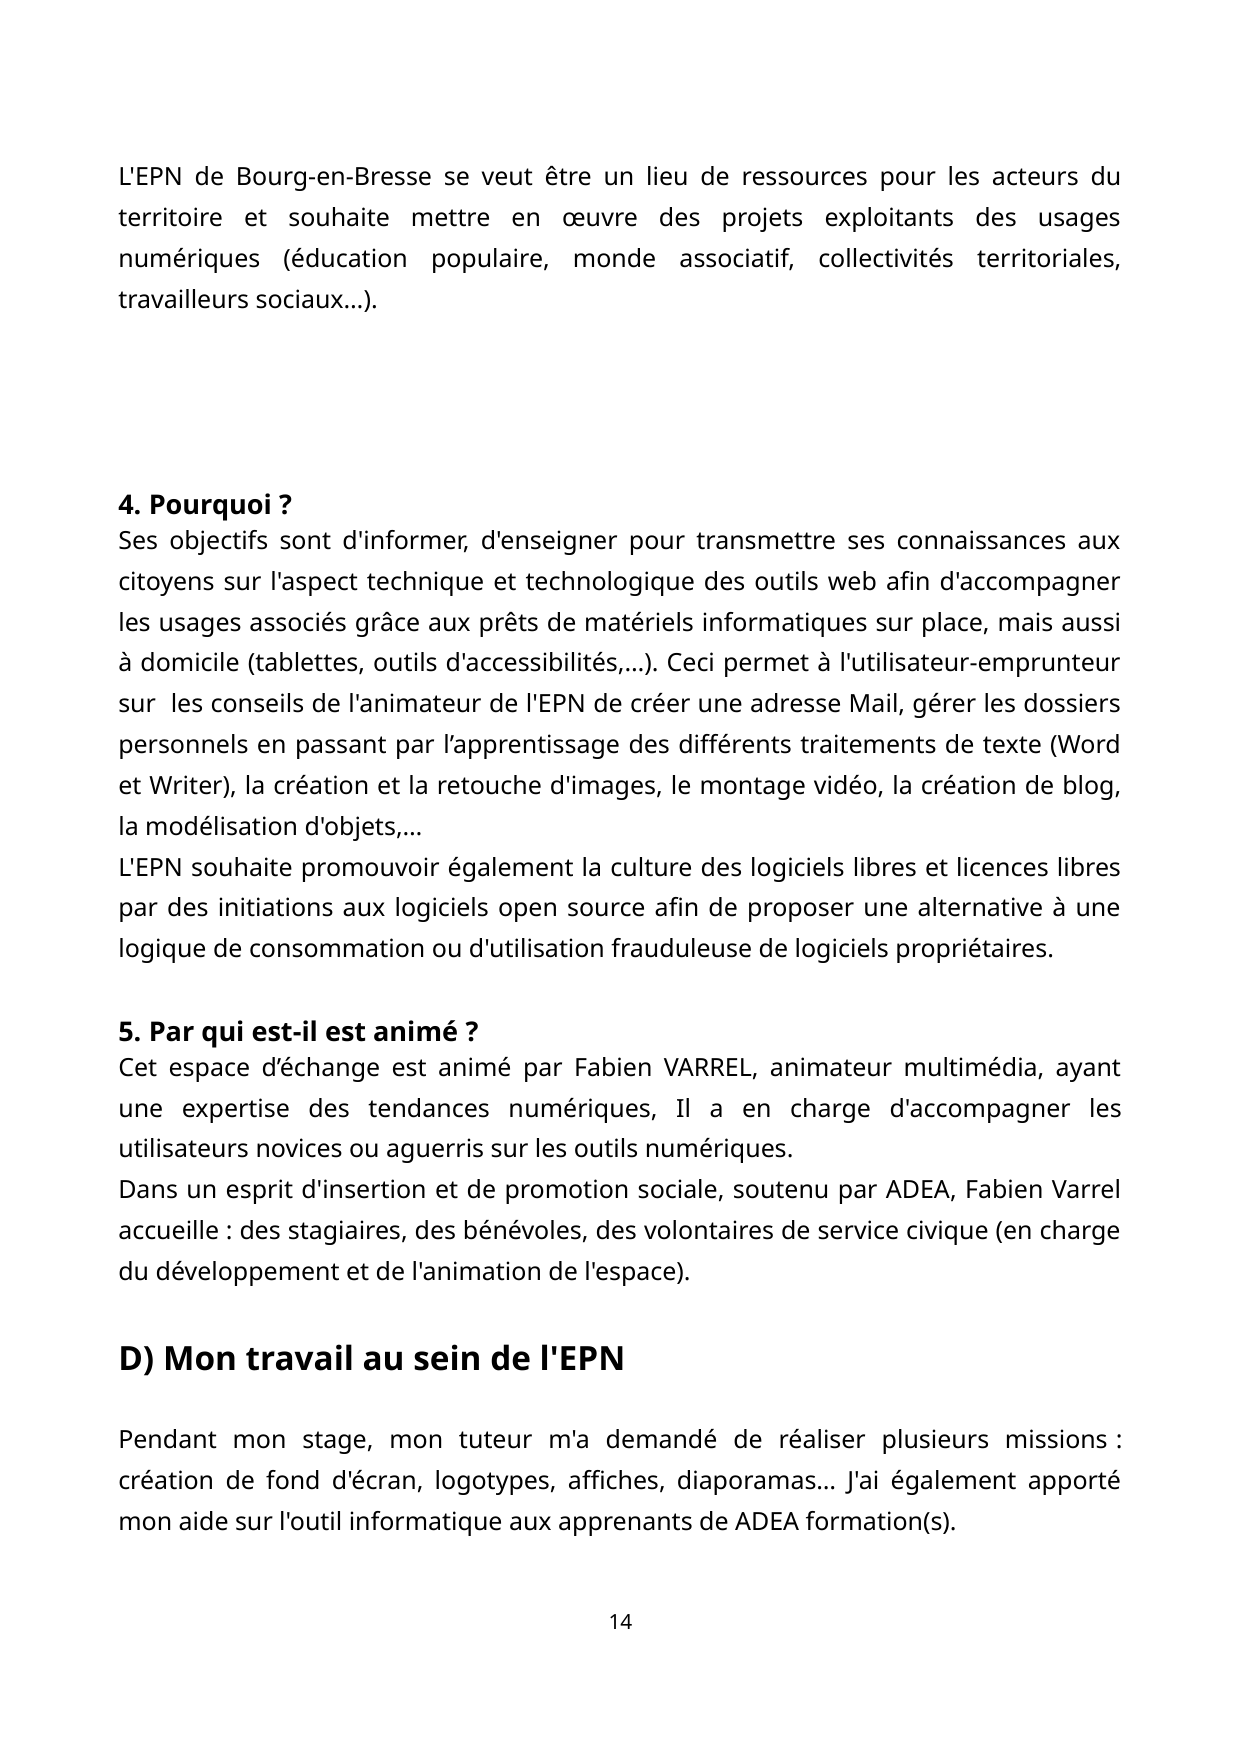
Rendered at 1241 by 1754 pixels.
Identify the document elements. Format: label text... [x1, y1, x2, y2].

text Cet espace d’échange est animé par Fabien VARREL, animateur multimédia, ayant une expertise des tendances numériques, Il a en charge d'accompagner les utilisateurs novices ou aguerris sur les outils numériques. [118, 1049, 1122, 1165]
text L'EPN souhaite promouvoir également la culture des logiciels libres et licences libres par des initiations aux logiciels open source afin de proposer une alternative à une logique de consommation ou d'utilisation frauduleuse de logiciels propriétaires. [118, 849, 1122, 965]
subtitle Par qui est-il est animé ? [118, 1012, 1122, 1049]
text Dans un esprit d'insertion et de promotion sociale, soutenu par ADEA, Fabien Varrel accueille : des stagiaires, des bénévoles, des volontaires de service civique (en charge du développement et de l'animation de l'espace). [118, 1172, 1122, 1288]
text L'EPN de Bourg-en-Bresse se veut être un lieu de ressources pour les acteurs du territoire et souhaite mettre en œuvre des projets exploitants des usages numériques (éducation populaire, monde associatif, collectivités territoriales, travailleurs sociaux…). [118, 159, 1122, 316]
subtitle Mon travail au sein de l'EPN [118, 1335, 1122, 1381]
subtitle Pourquoi ? [118, 486, 1122, 522]
text Ses objectifs sont d'informer, d'enseigner pour transmettre ses connaissances aux citoyens sur l'aspect technique et technologique des outils web afin d'accompagner les usages associés grâce aux prêts de matériels informatiques sur place, mais aussi à domicile (tablettes, outils d'accessibilités,…). Ceci permet à l'utilisateur-emprunteur sur les conseils de l'animateur de l'EPN de créer une adresse Mail, gérer les dossiers personnels en passant par l’apprentissage des différents traitements de texte (Word et Writer), la création et la retouche d'images, le montage vidéo, la création de blog, la modélisation d'objets,… [118, 522, 1122, 842]
text Pendant mon stage, mon tuteur m'a demandé de réaliser plusieurs missions : création de fond d'écran, logotypes, affiches, diaporamas… J'ai également apporté mon aide sur l'outil informatique aux apprenants de ADEA formation(s). [118, 1421, 1122, 1537]
